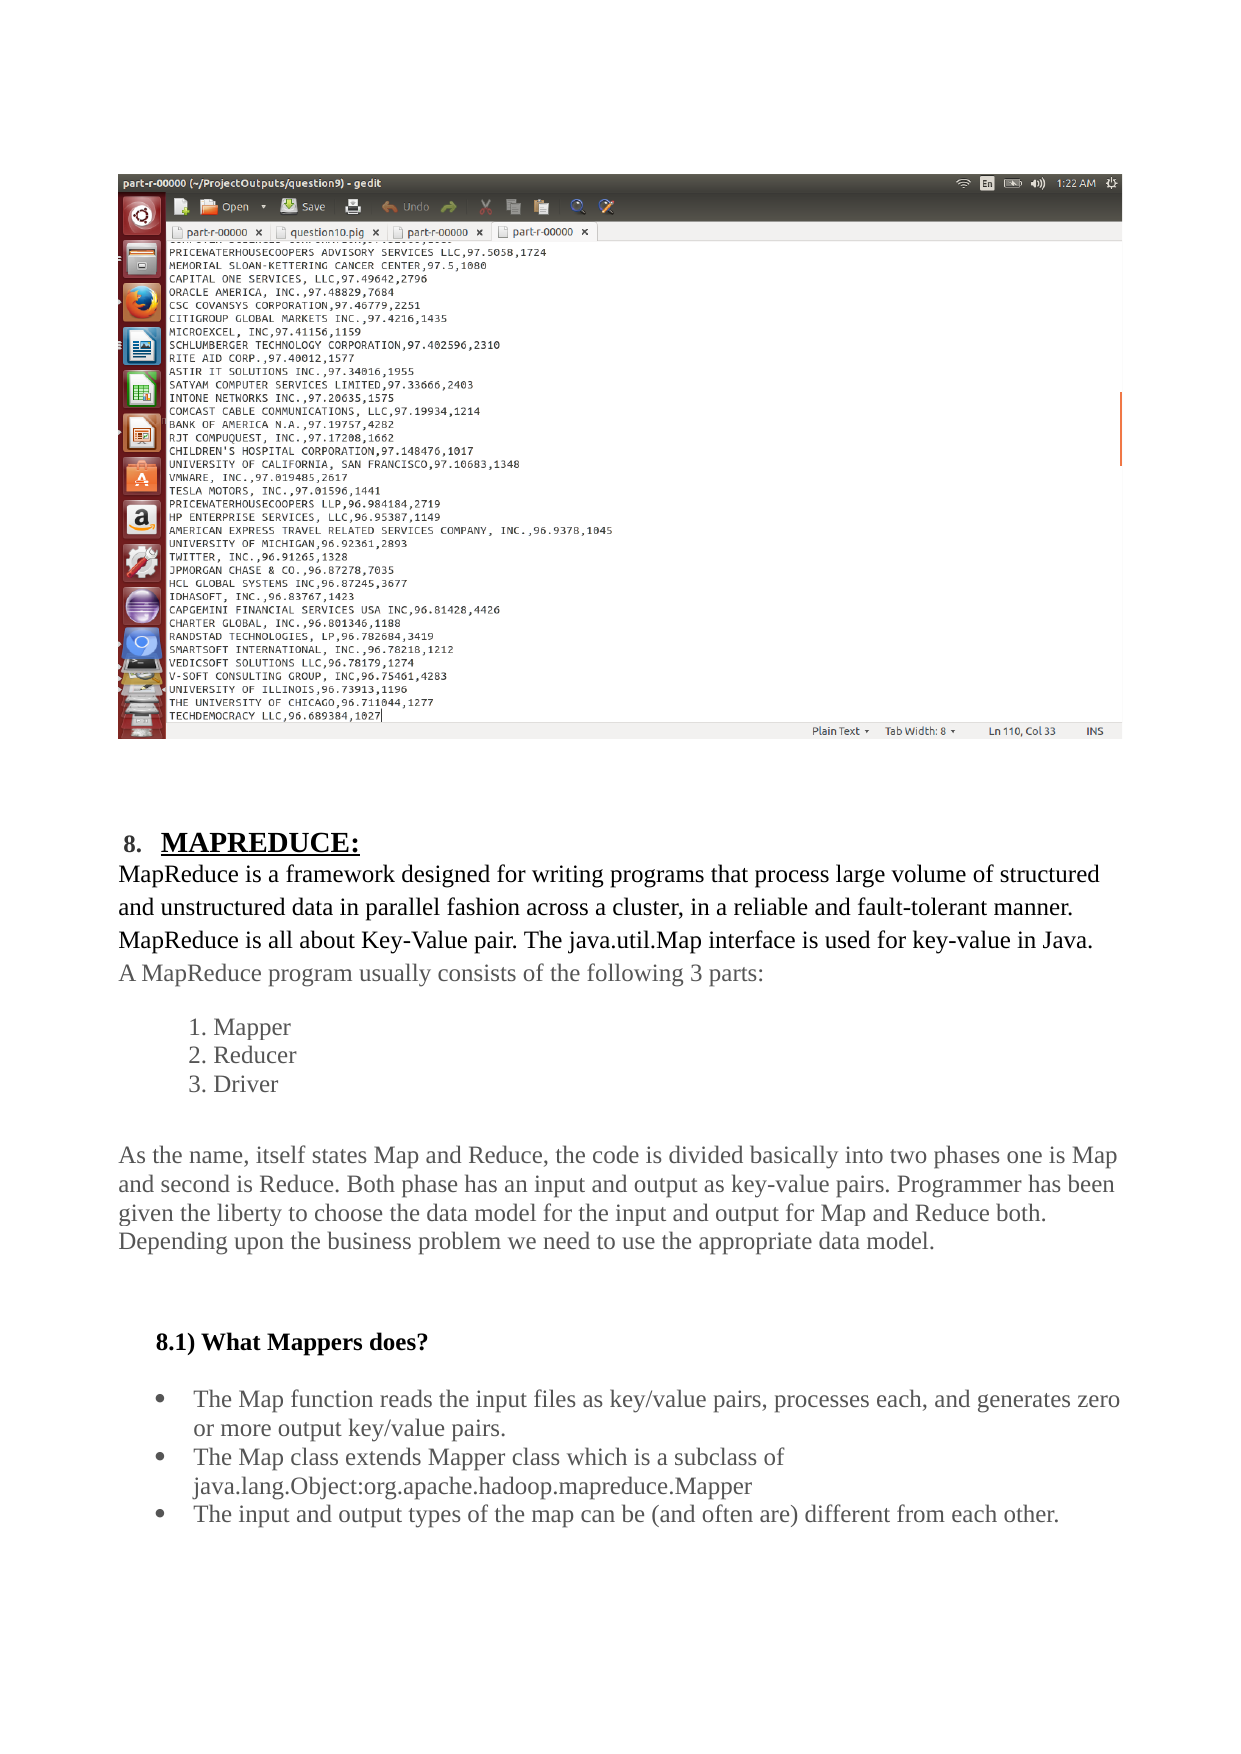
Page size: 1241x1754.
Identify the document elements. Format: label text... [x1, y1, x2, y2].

picture [118, 174, 1123, 739]
list The Map class extends Mapper class which is a subclass of java.lang.Object:org.apache.hadoop.mapreduce.Mapper [156, 1442, 1122, 1499]
text As the name, itself states Map and Reduce, the code is divided basically into two phases one is Map and second is Reduce. Both phase has an input and output as key-value pairs. Programmer has been given the liberty to choose the data model for the input and output for Map and Reduce both. Depending upon the business problem we need to use the appropriate data model. [118, 1140, 1122, 1255]
subtitle 8.1) What Mappers does? [156, 1327, 1122, 1355]
text 1. Mapper 2. Reducer 3. Driver [188, 1012, 1122, 1098]
text MapReduce is a framework designed for writing programs that process large volume of structured and unstructured data in parallel fashion across a cluster, in a reliable and fault-tolerant manner. MapReduce is all about Key-Value pair. The java.util.Map interface is used for key-value in Java. A MapReduce program usually consists of the following 3 parts: [118, 859, 1122, 987]
list The input and output types of the map can be (and often are) different from each other. [156, 1499, 1122, 1528]
list The Map function reads the input files as key/value pairs, processes each, and generates zero or more output key/value pairs. [156, 1384, 1122, 1442]
subtitle MAPREDUCE: [123, 825, 1122, 859]
